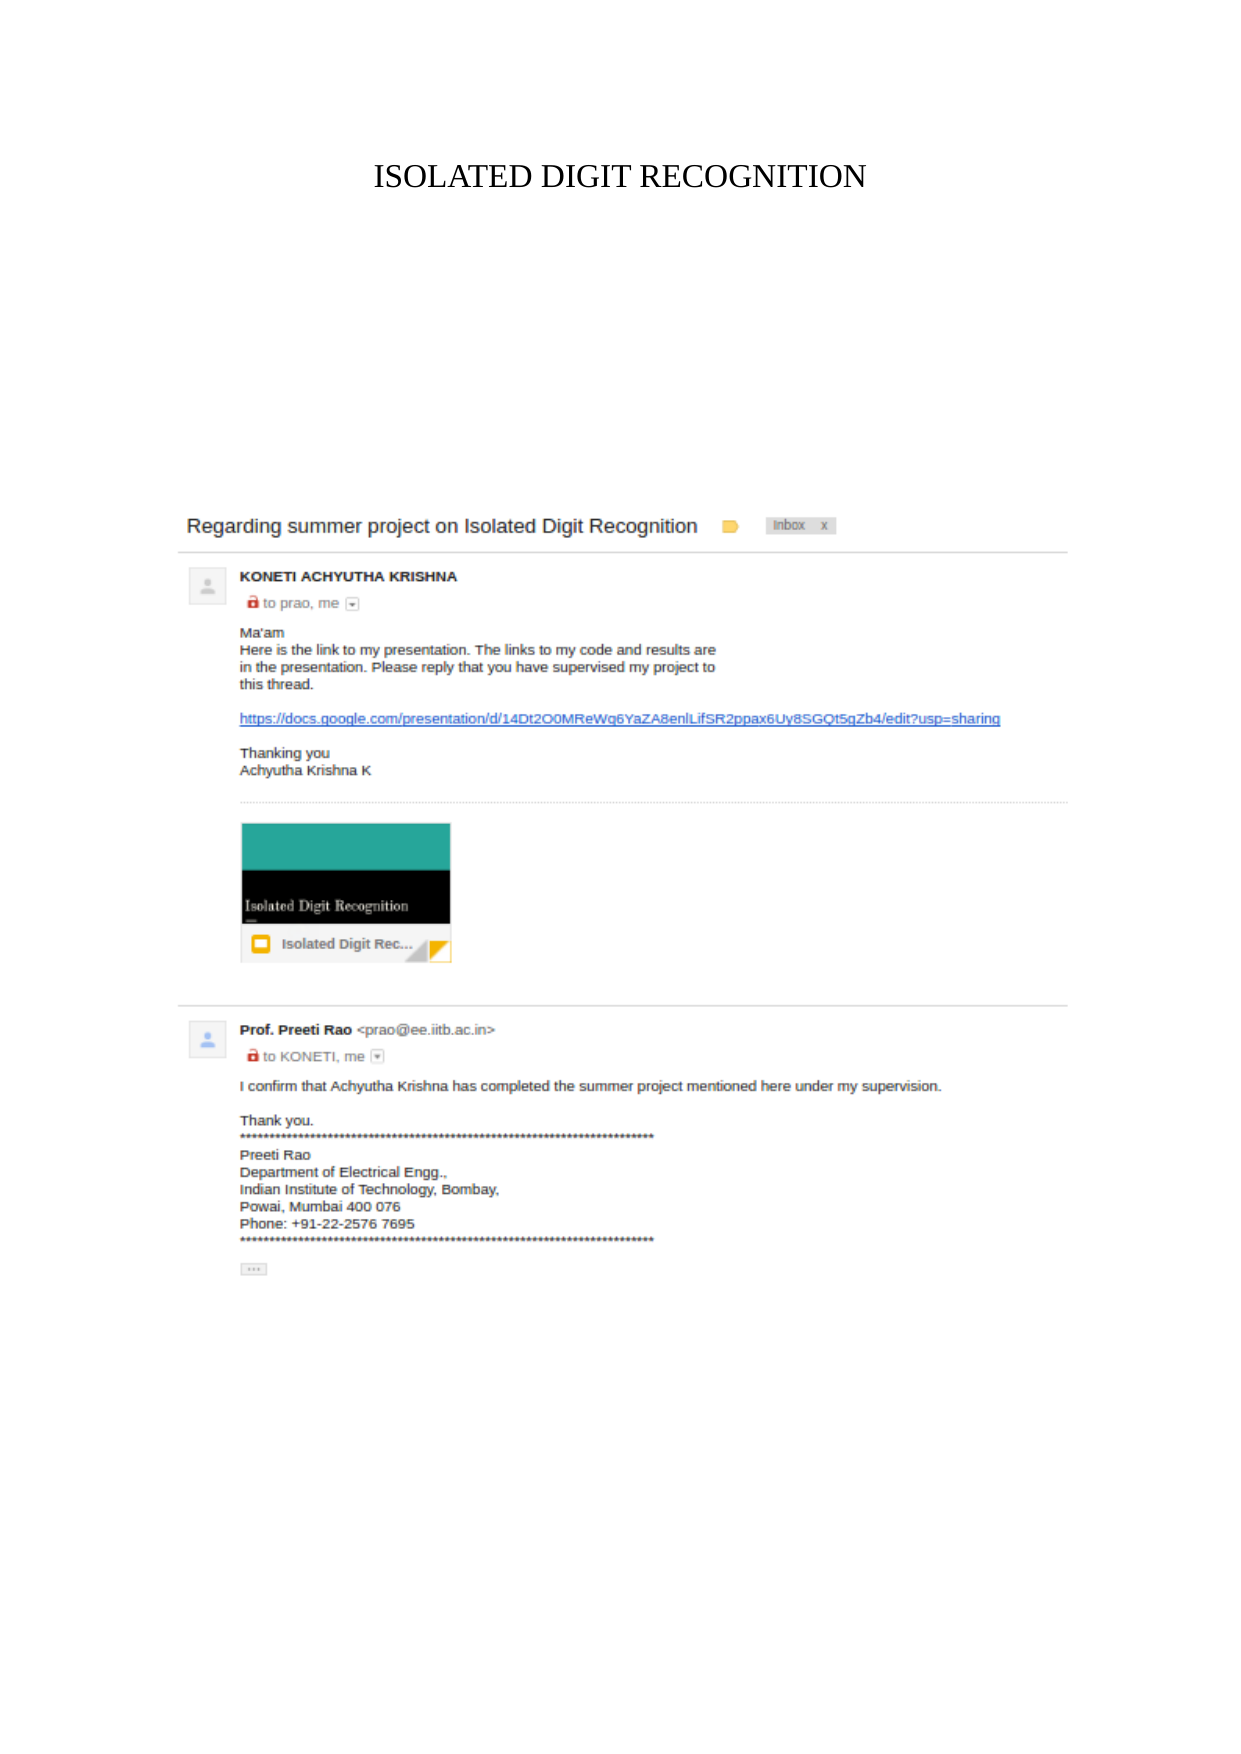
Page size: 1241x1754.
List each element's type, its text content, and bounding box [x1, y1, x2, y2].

picture [172, 505, 1068, 1293]
text ISOLATED DIGIT RECOGNITION [118, 156, 1122, 195]
